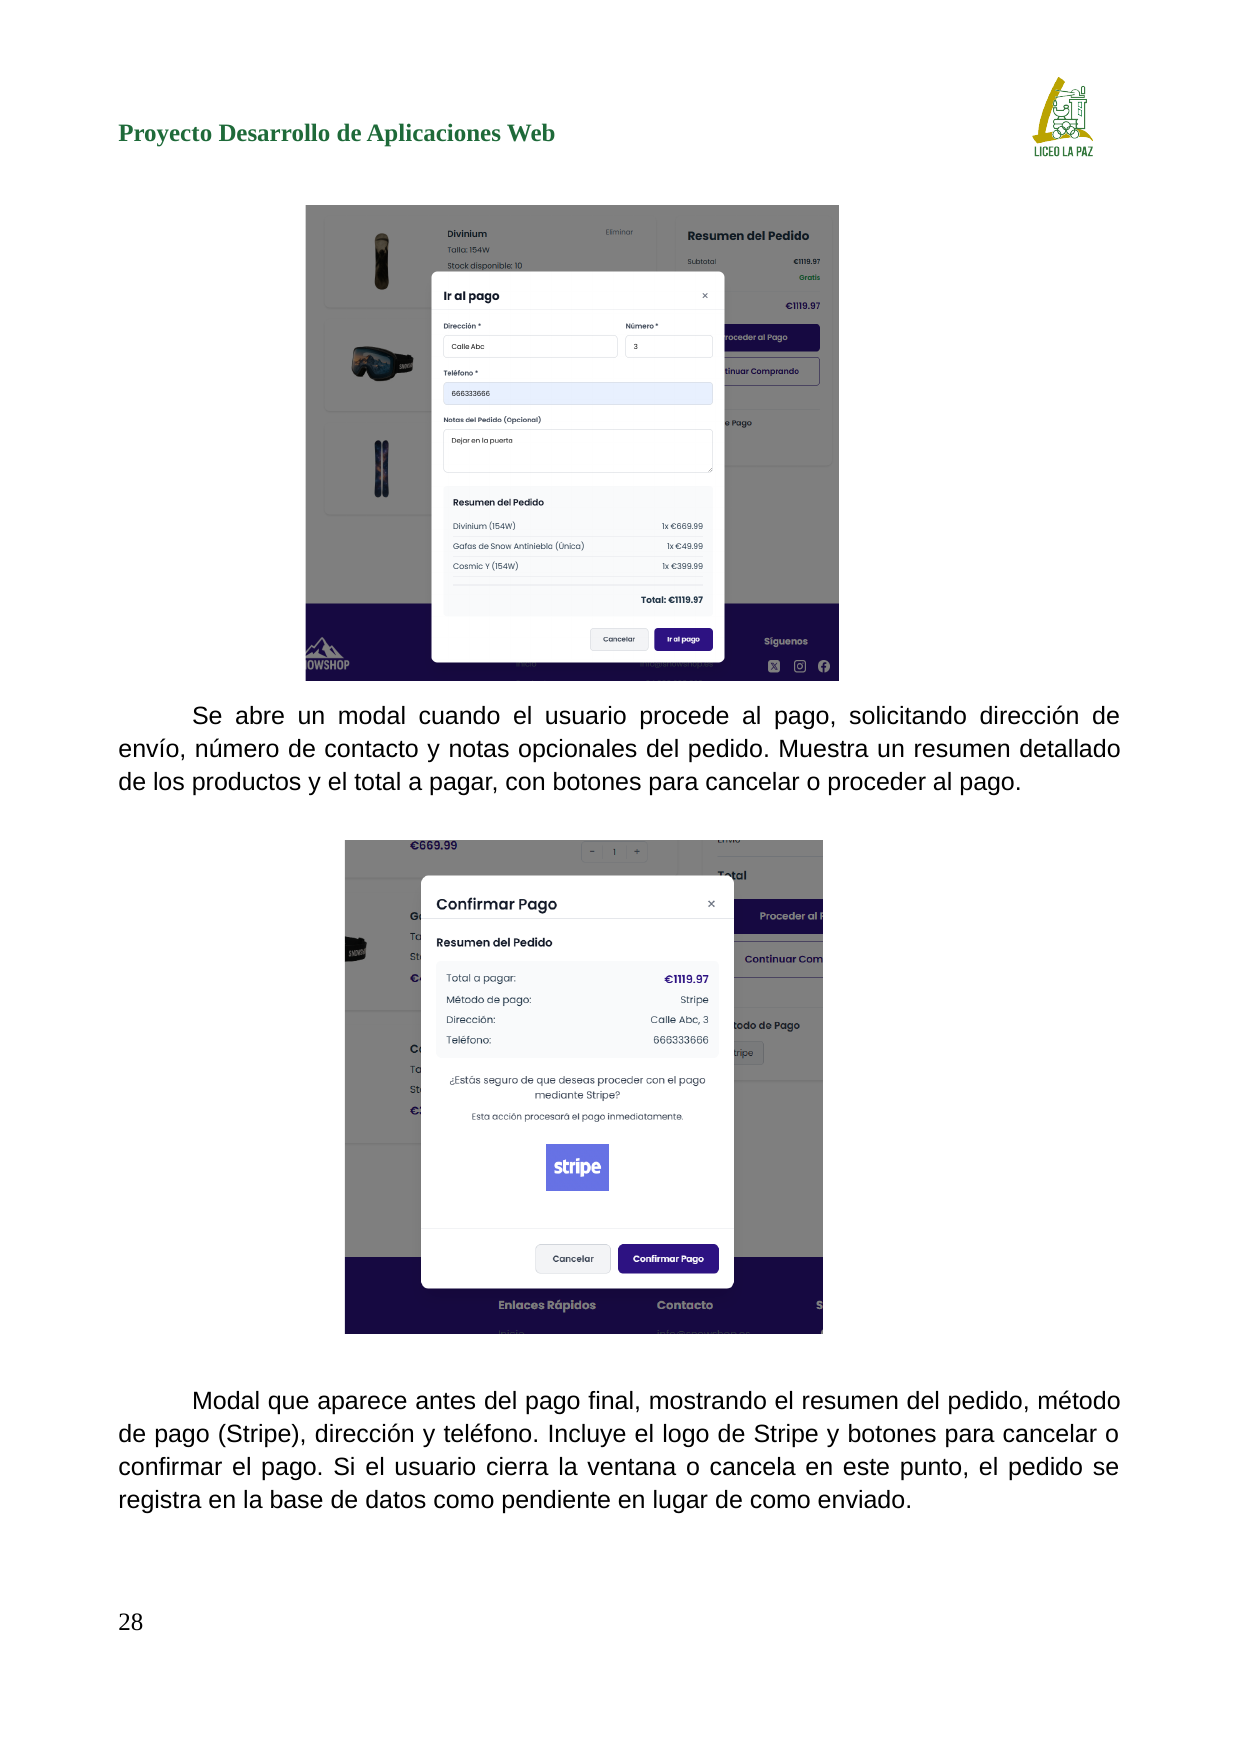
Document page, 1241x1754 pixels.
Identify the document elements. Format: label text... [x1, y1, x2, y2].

text Modal que aparece antes del pago final, mostrando el resumen del pedido, método de pago (Stripe), dirección y teléfono. Incluye el logo de Stripe y botones para cancelar o confirmar el pago. Si el usuario cierra la ventana o cancela en este punto, el pedido se registra en la base de datos como pendiente en lugar de como enviado. [118, 1386, 1122, 1513]
picture [305, 205, 839, 681]
picture [344, 840, 823, 1334]
picture [1025, 70, 1100, 165]
text Se abre un modal cuando el usuario procede al pago, solicitando dirección de envío, número de contacto y notas opcionales del pedido. Muestra un resumen detallado de los productos y el total a pagar, con botones para cancelar o proceder al pago. [118, 701, 1122, 796]
